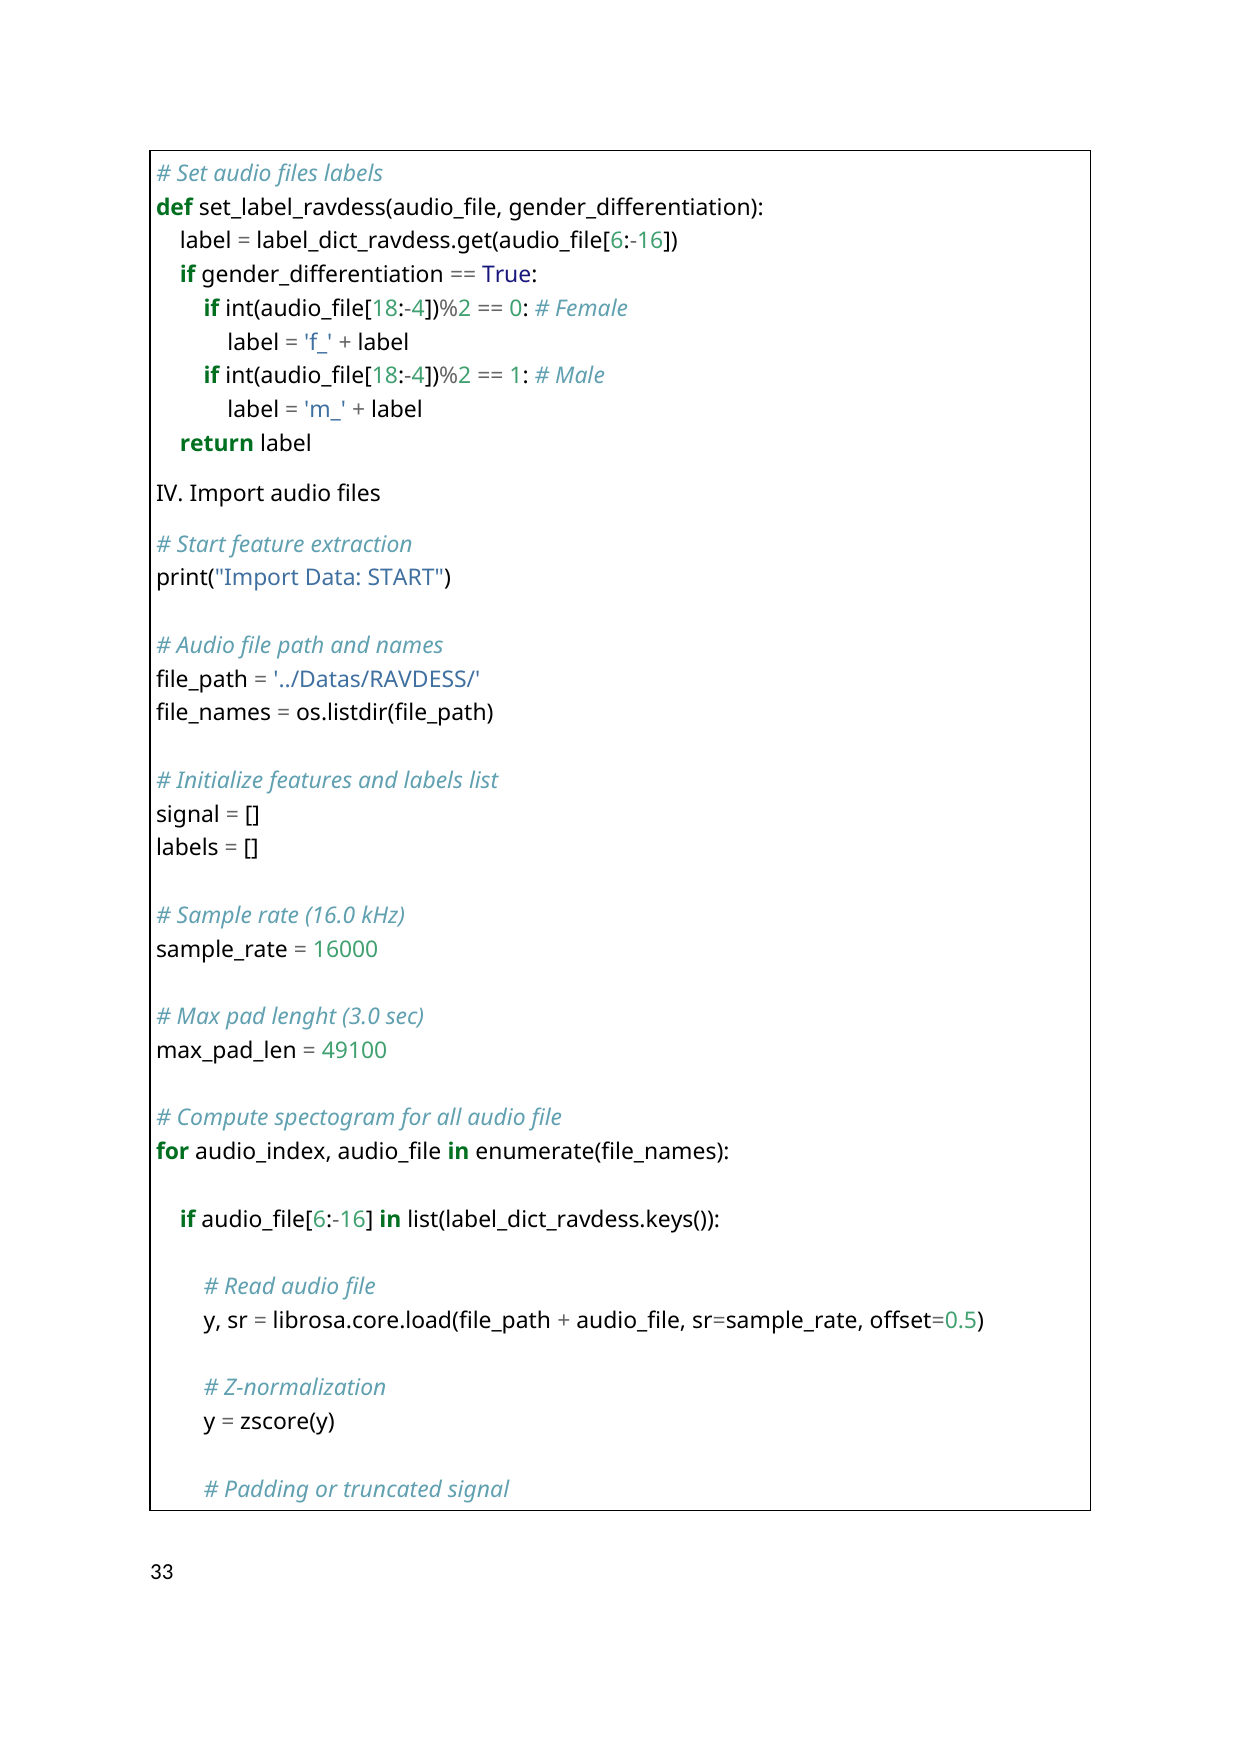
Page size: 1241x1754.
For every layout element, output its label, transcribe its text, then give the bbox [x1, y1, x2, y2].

table_header # Set audio files labels def set_label_ravdess(audio_file, gender_differentiation): label = label_dict_ravdess.get(audio_file[6:-16]) if gender_differentiation == True: if int(audio_file[18:-4])%2 == 0: # Female label = 'f_' + label if int(audio_file[18:-4])%2 == 1: # Male label = 'm_' + label return label IV. Import audio files # Start feature extraction print("Import Data: START") # Audio file path and names file_path = '../Datas/RAVDESS/' file_names = os.listdir(file_path) # Initialize features and labels list signal = [] labels = [] # Sample rate (16.0 kHz) sample_rate = 16000 # Max pad lenght (3.0 sec) max_pad_len = 49100 # Compute spectogram for all audio file for audio_index, audio_file in enumerate(file_names): if audio_file[6:-16] in list(label_dict_ravdess.keys()): # Read audio file y, sr = librosa.core.load(file_path + audio_file, sr=sample_rate, offset=0.5) # Z-normalization y = zscore(y) # Padding or truncated signal [151, 151, 1090, 1509]
